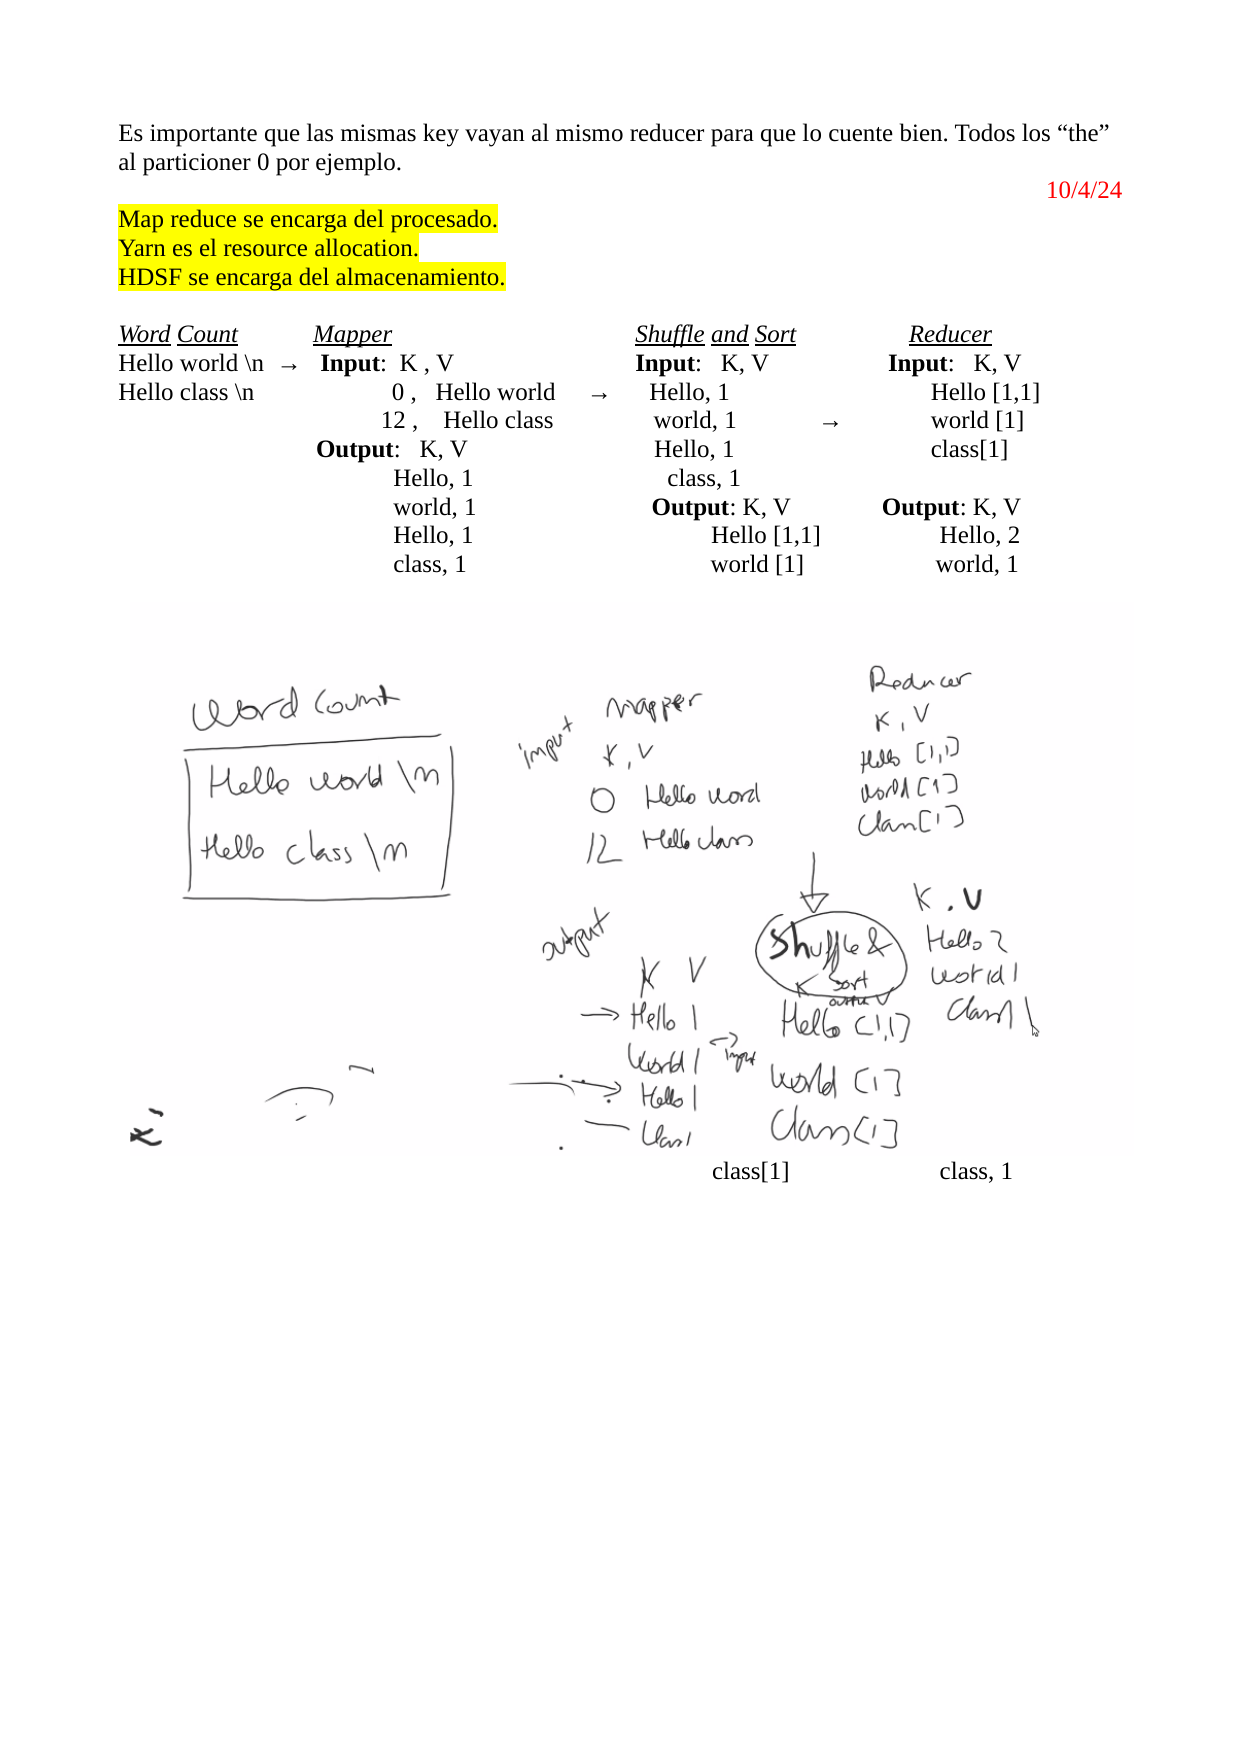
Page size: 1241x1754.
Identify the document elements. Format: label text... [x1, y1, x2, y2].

text Output: K, V Hello, 1 class[1] [118, 434, 1122, 463]
text Map reduce se encarga del procesado. [118, 204, 1122, 233]
text world, 1 Output: K, V Output: K, V [118, 492, 1122, 521]
text Hello, 1 class, 1 [118, 463, 1122, 492]
text HDSF se encarga del almacenamiento. [118, 262, 1122, 291]
text Yarn es el resource allocation. [118, 233, 1122, 262]
text 10/4/24 [118, 176, 1122, 204]
text class, 1 world [1] world, 1 [118, 549, 1122, 578]
picture [130, 602, 1135, 1156]
text Hello world \n → Input: K , V Input: K, V Input: K, V [118, 348, 1122, 377]
text class[1] class, 1 [118, 578, 1122, 1185]
text Word Count Mapper Shuffle and Sort Reducer [118, 319, 1122, 348]
text 12 , Hello class world, 1 → world [1] [118, 406, 1122, 434]
text Es importante que las mismas key vayan al mismo reducer para que lo cuente bien. Todos los “the” al particioner 0 por ejemplo. [118, 118, 1122, 176]
text Hello, 1 Hello [1,1] Hello, 2 [118, 521, 1122, 549]
text Hello class \n 0 , Hello world → Hello, 1 Hello [1,1] [118, 377, 1122, 406]
